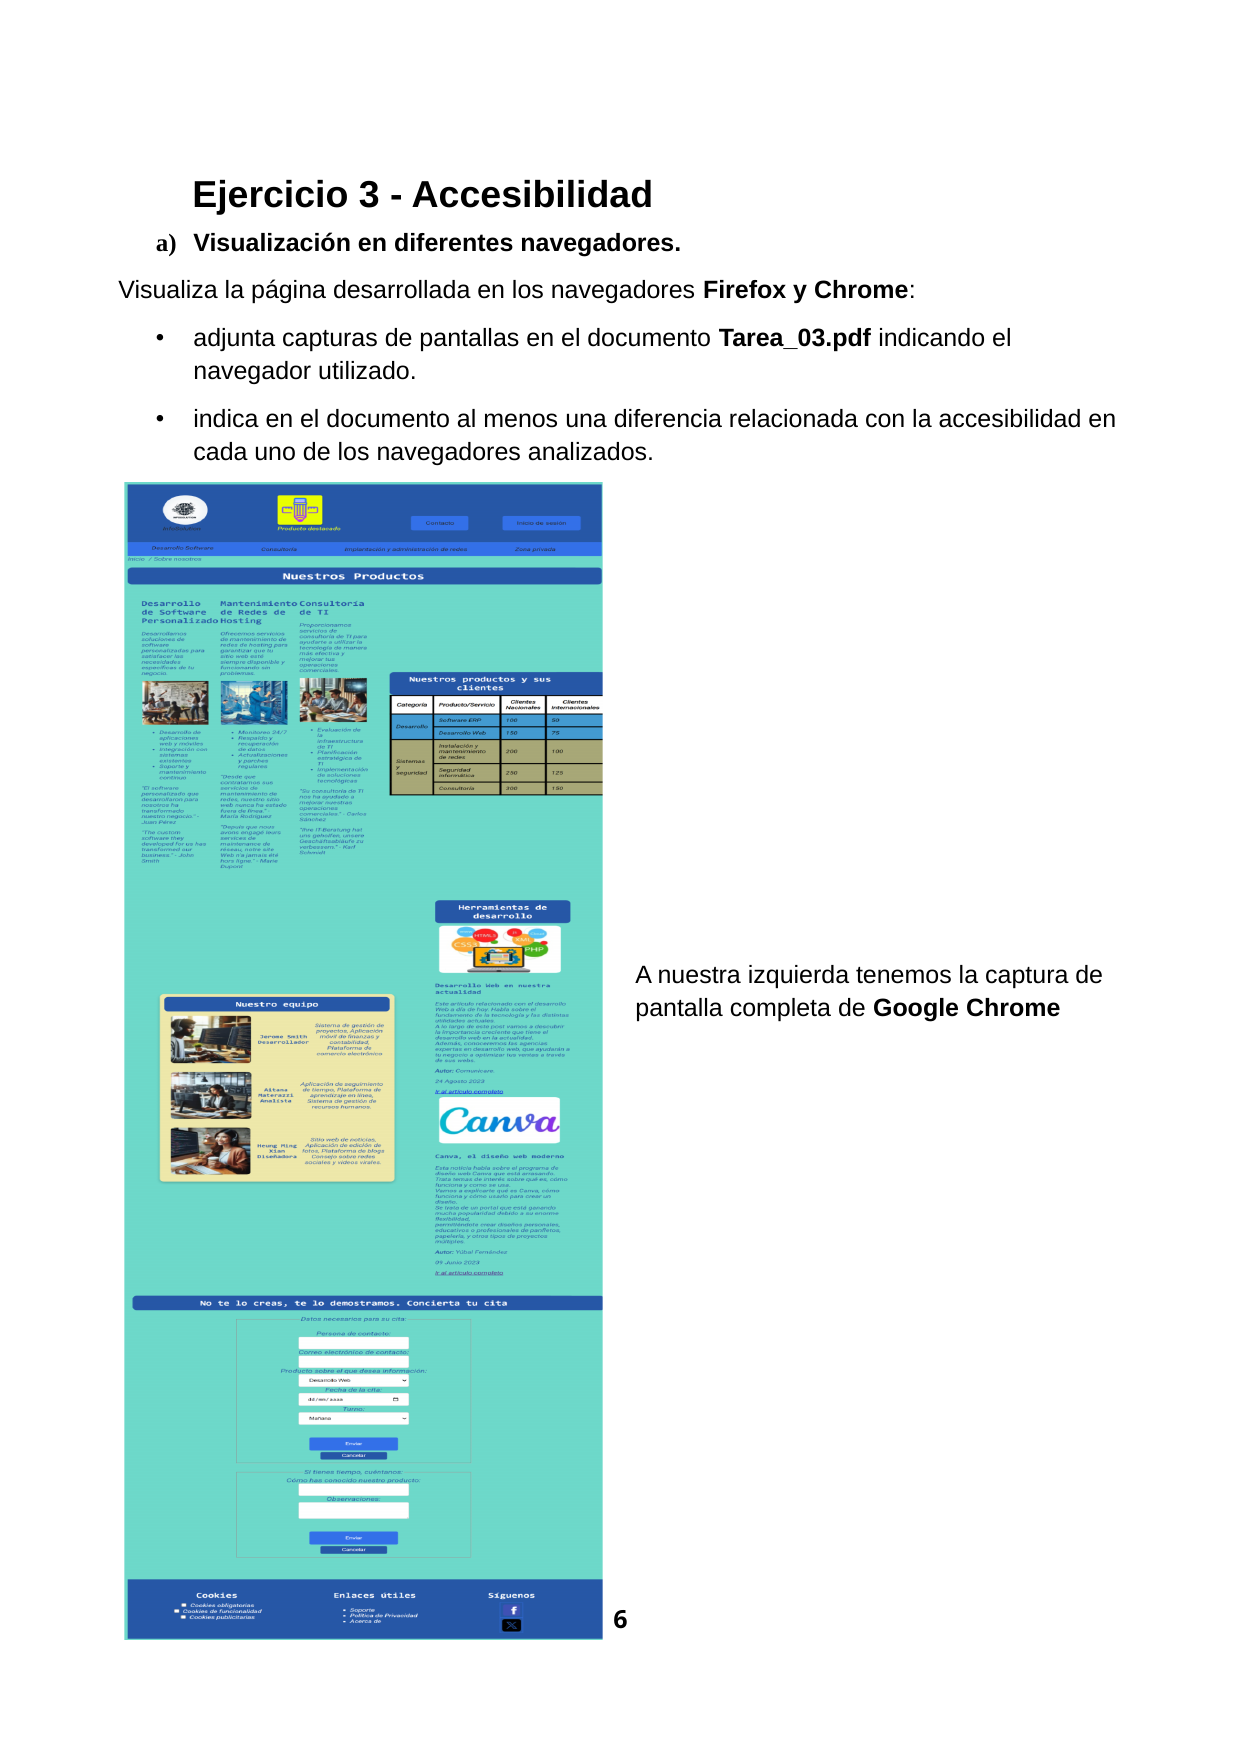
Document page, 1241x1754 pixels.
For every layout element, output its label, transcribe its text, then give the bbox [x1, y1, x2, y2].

picture [124, 482, 603, 1640]
text A nuestra izquierda tenemos la captura de pantalla completa de Google Chrome [603, 960, 1122, 1022]
list adjunta capturas de pantallas en el documento Tarea_03.pdf indicando el navegador utilizado. [156, 323, 1122, 385]
list indica en el documento al menos una diferencia relacionada con la accesibilidad en cada uno de los navegadores analizados. [156, 403, 1122, 465]
text Visualiza la página desarrollada en los navegadores Firefox y Chrome: [118, 275, 1122, 304]
subtitle Ejercicio 3 - Accesibilidad [118, 172, 1122, 215]
list Visualización en diferentes navegadores. [156, 227, 1122, 256]
